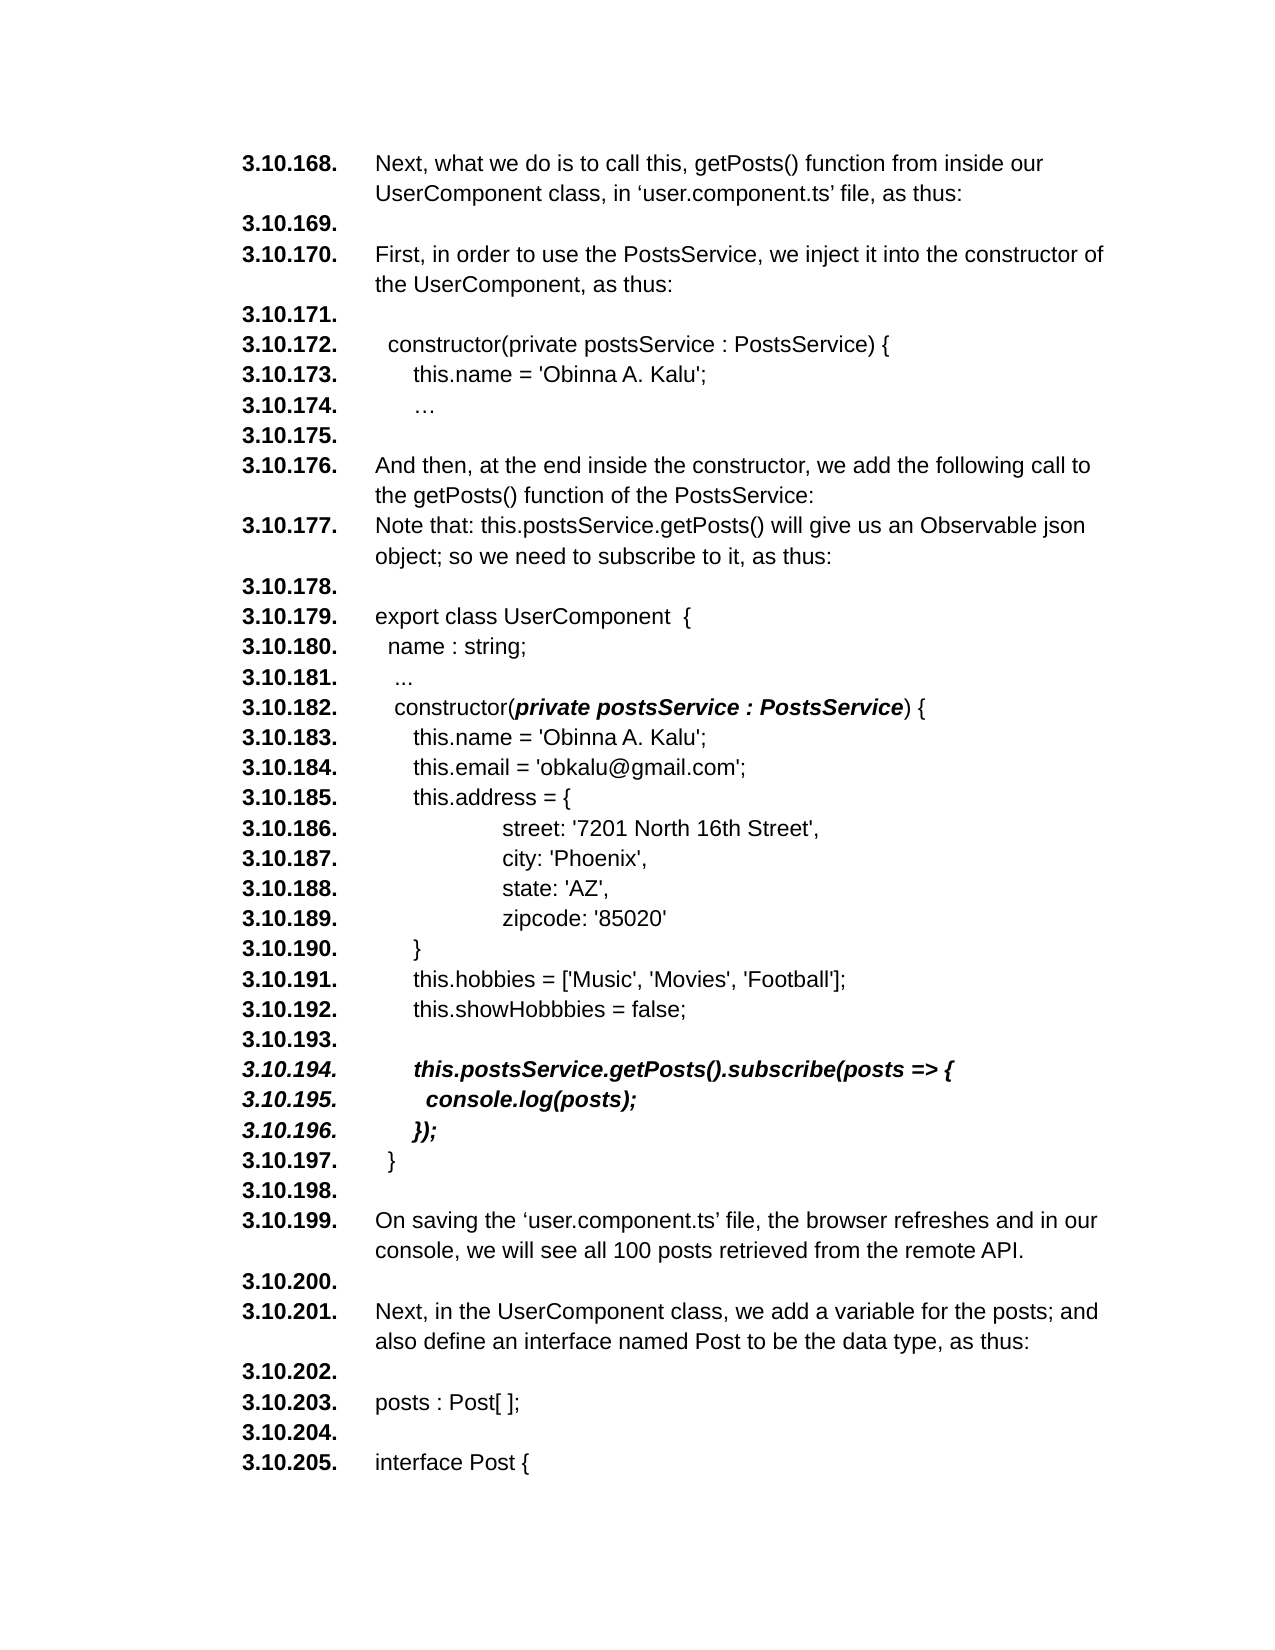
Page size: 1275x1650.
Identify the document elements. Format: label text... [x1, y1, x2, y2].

list city: 'Phoenix', [337, 845, 1125, 871]
list … [337, 392, 1125, 418]
list Note that: this.postsService.getPosts() will give us an Observable json object; so we need to subscribe to it, as thus: [337, 512, 1125, 569]
list zipcode: '85020' [337, 905, 1125, 932]
list this.name = 'Obinna A. Kalu'; [337, 361, 1125, 388]
list this.address = { [337, 784, 1125, 811]
list On saving the ‘user.component.ts’ file, the browser refreshes and in our console, we will see all 100 posts retrieved from the remote API. [337, 1207, 1125, 1264]
list }); [337, 1117, 1125, 1143]
list And then, at the end inside the constructor, we add the following call to the getPosts() function of the PostsService: [337, 452, 1125, 509]
list console.log(posts); [337, 1086, 1125, 1113]
list constructor(private postsService : PostsService) { [337, 331, 1125, 358]
list this.showHobbbies = false; [337, 996, 1125, 1022]
list interface Post { [337, 1449, 1125, 1475]
list constructor(private postsService : PostsService) { [337, 694, 1125, 720]
list Next, in the UserComponent class, we add a variable for the posts; and also define an interface named Post to be the data type, as thus: [337, 1298, 1125, 1354]
list street: '7201 North 16th Street', [337, 814, 1125, 841]
list state: 'AZ', [337, 875, 1125, 901]
list export class UserComponent { [337, 603, 1125, 629]
list this.hobbies = ['Music', 'Movies', 'Football']; [337, 966, 1125, 992]
list Next, what we do is to call this, getPosts() function from inside our UserComponent class, in ‘user.component.ts’ file, as thus: [337, 150, 1125, 207]
list First, in order to use the PostsService, we inject it into the constructor of the UserComponent, as thus: [337, 241, 1125, 297]
list } [337, 1147, 1125, 1173]
list posts : Post[ ]; [337, 1388, 1125, 1415]
list this.postsService.getPosts().subscribe(posts => { [337, 1056, 1125, 1083]
list } [337, 935, 1125, 962]
list this.name = 'Obinna A. Kalu'; [337, 724, 1125, 750]
list this.email = 'obkalu@gmail.com'; [337, 754, 1125, 781]
list name : string; [337, 633, 1125, 660]
list ... [337, 663, 1125, 690]
